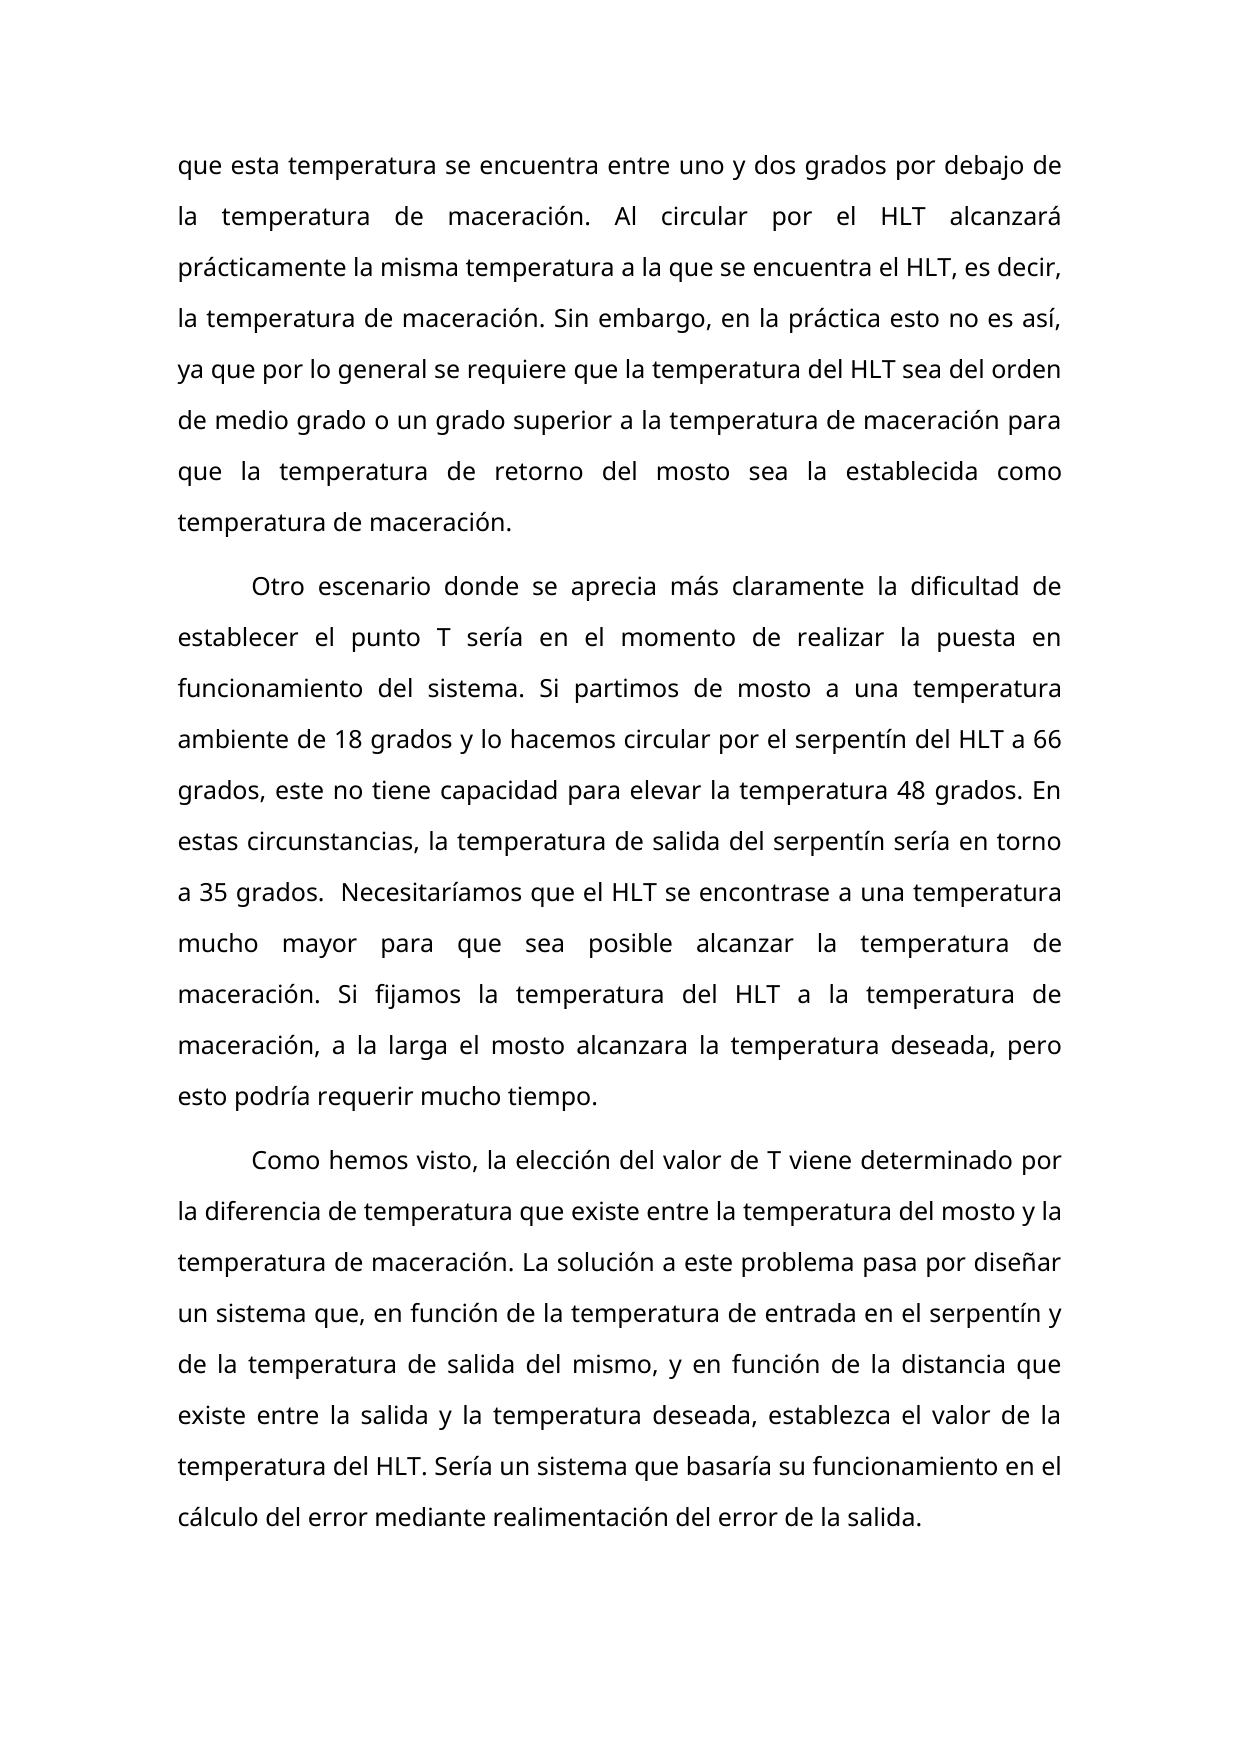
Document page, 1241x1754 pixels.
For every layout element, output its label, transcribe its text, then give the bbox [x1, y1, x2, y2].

text Otro escenario donde se aprecia más claramente la dificultad de establecer el punto T sería en el momento de realizar la puesta en funcionamiento del sistema. Si partimos de mosto a una temperatura ambiente de 18 grados y lo hacemos circular por el serpentín del HLT a 66 grados, este no tiene capacidad para elevar la temperatura 48 grados. En estas circunstancias, la temperatura de salida del serpentín sería en torno a 35 grados. Necesitaríamos que el HLT se encontrase a una temperatura mucho mayor para que sea posible alcanzar la temperatura de maceración. Si fijamos la temperatura del HLT a la temperatura de maceración, a la larga el mosto alcanzara la temperatura deseada, pero esto podría requerir mucho tiempo. [177, 568, 1063, 1113]
text Como hemos visto, la elección del valor de T viene determinado por la diferencia de temperatura que existe entre la temperatura del mosto y la temperatura de maceración. La solución a este problema pasa por diseñar un sistema que, en función de la temperatura de entrada en el serpentín y de la temperatura de salida del mismo, y en función de la distancia que existe entre la salida y la temperatura deseada, establezca el valor de la temperatura del HLT. Sería un sistema que basaría su funcionamiento en el cálculo del error mediante realimentación del error de la salida. [177, 1142, 1063, 1534]
text que esta temperatura se encuentra entre uno y dos grados por debajo de la temperatura de maceración. Al circular por el HLT alcanzará prácticamente la misma temperatura a la que se encuentra el HLT, es decir, la temperatura de maceración. Sin embargo, en la práctica esto no es así, ya que por lo general se requiere que la temperatura del HLT sea del orden de medio grado o un grado superior a la temperatura de maceración para que la temperatura de retorno del mosto sea la establecida como temperatura de maceración. [177, 148, 1063, 539]
